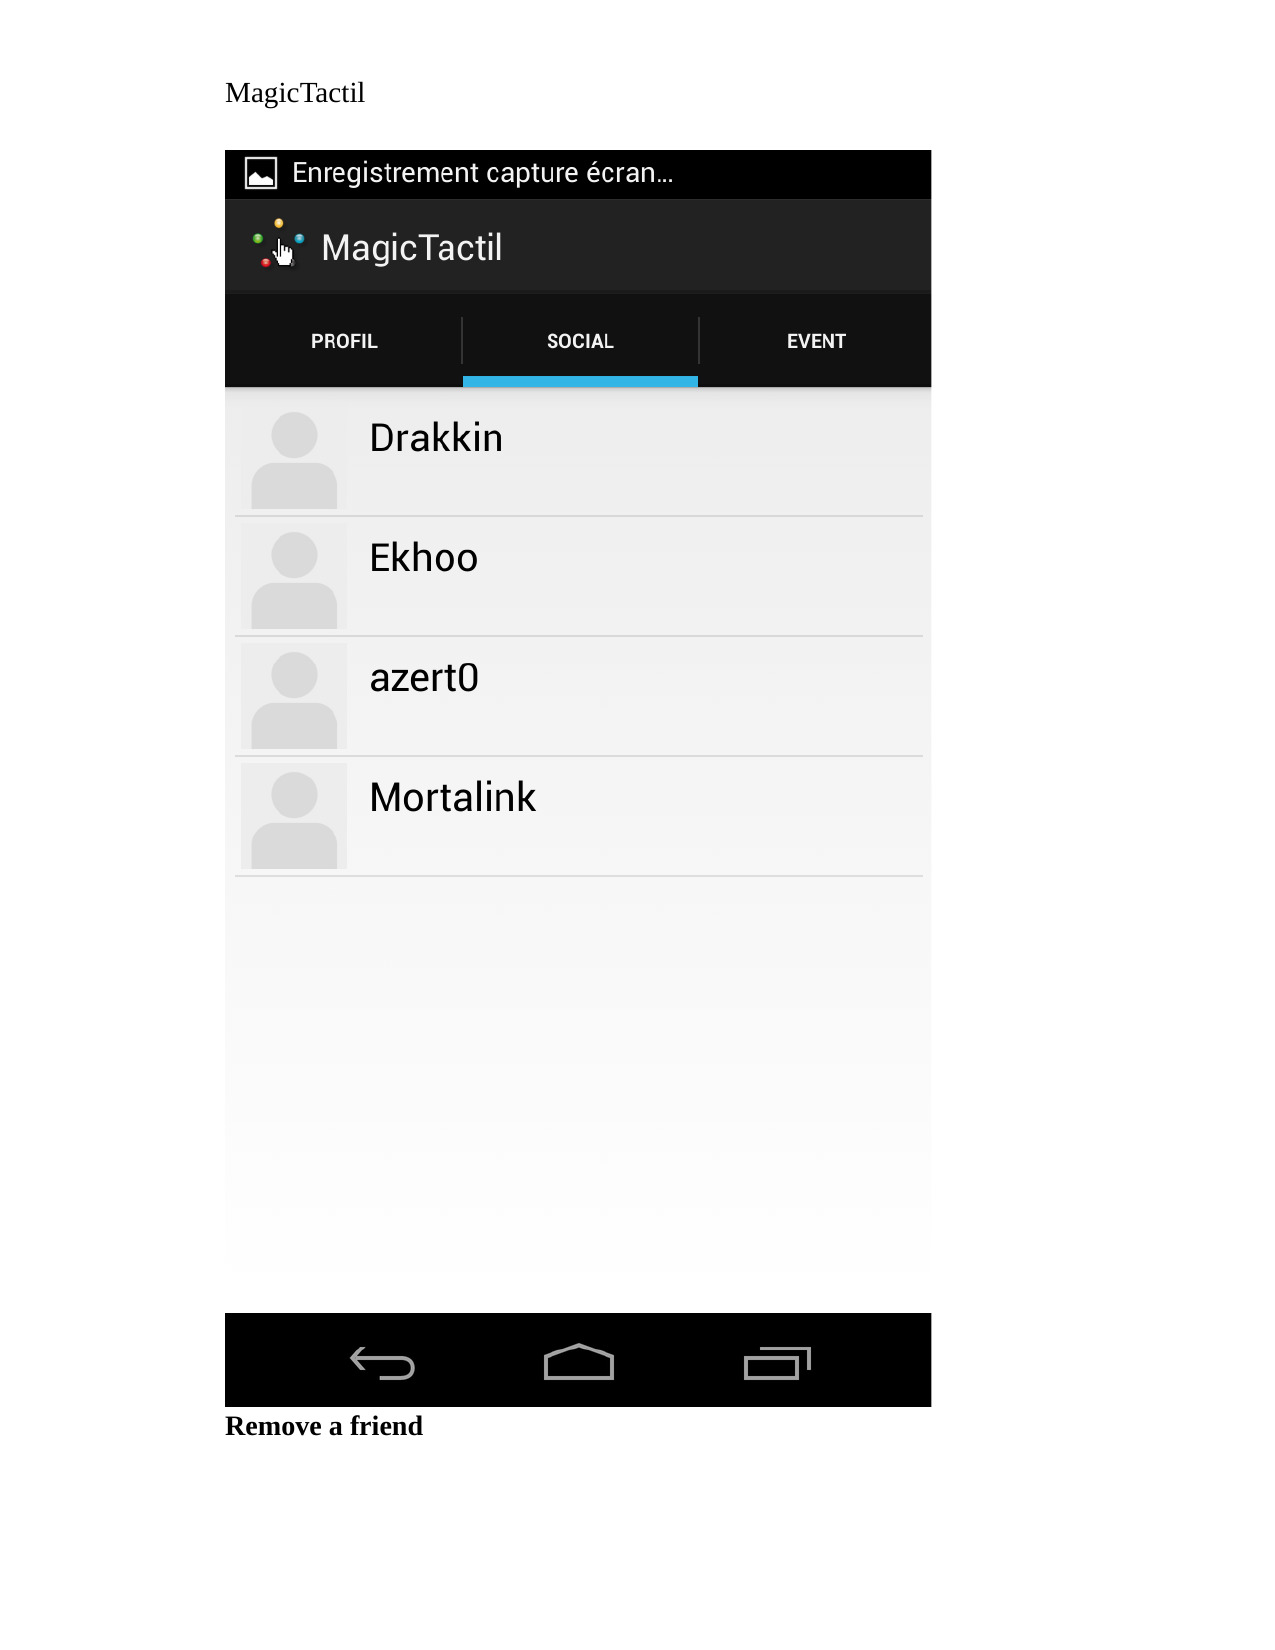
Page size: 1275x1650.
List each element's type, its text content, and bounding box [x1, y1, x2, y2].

picture [225, 150, 932, 1407]
subtitle Remove a friend [150, 1409, 1125, 1442]
